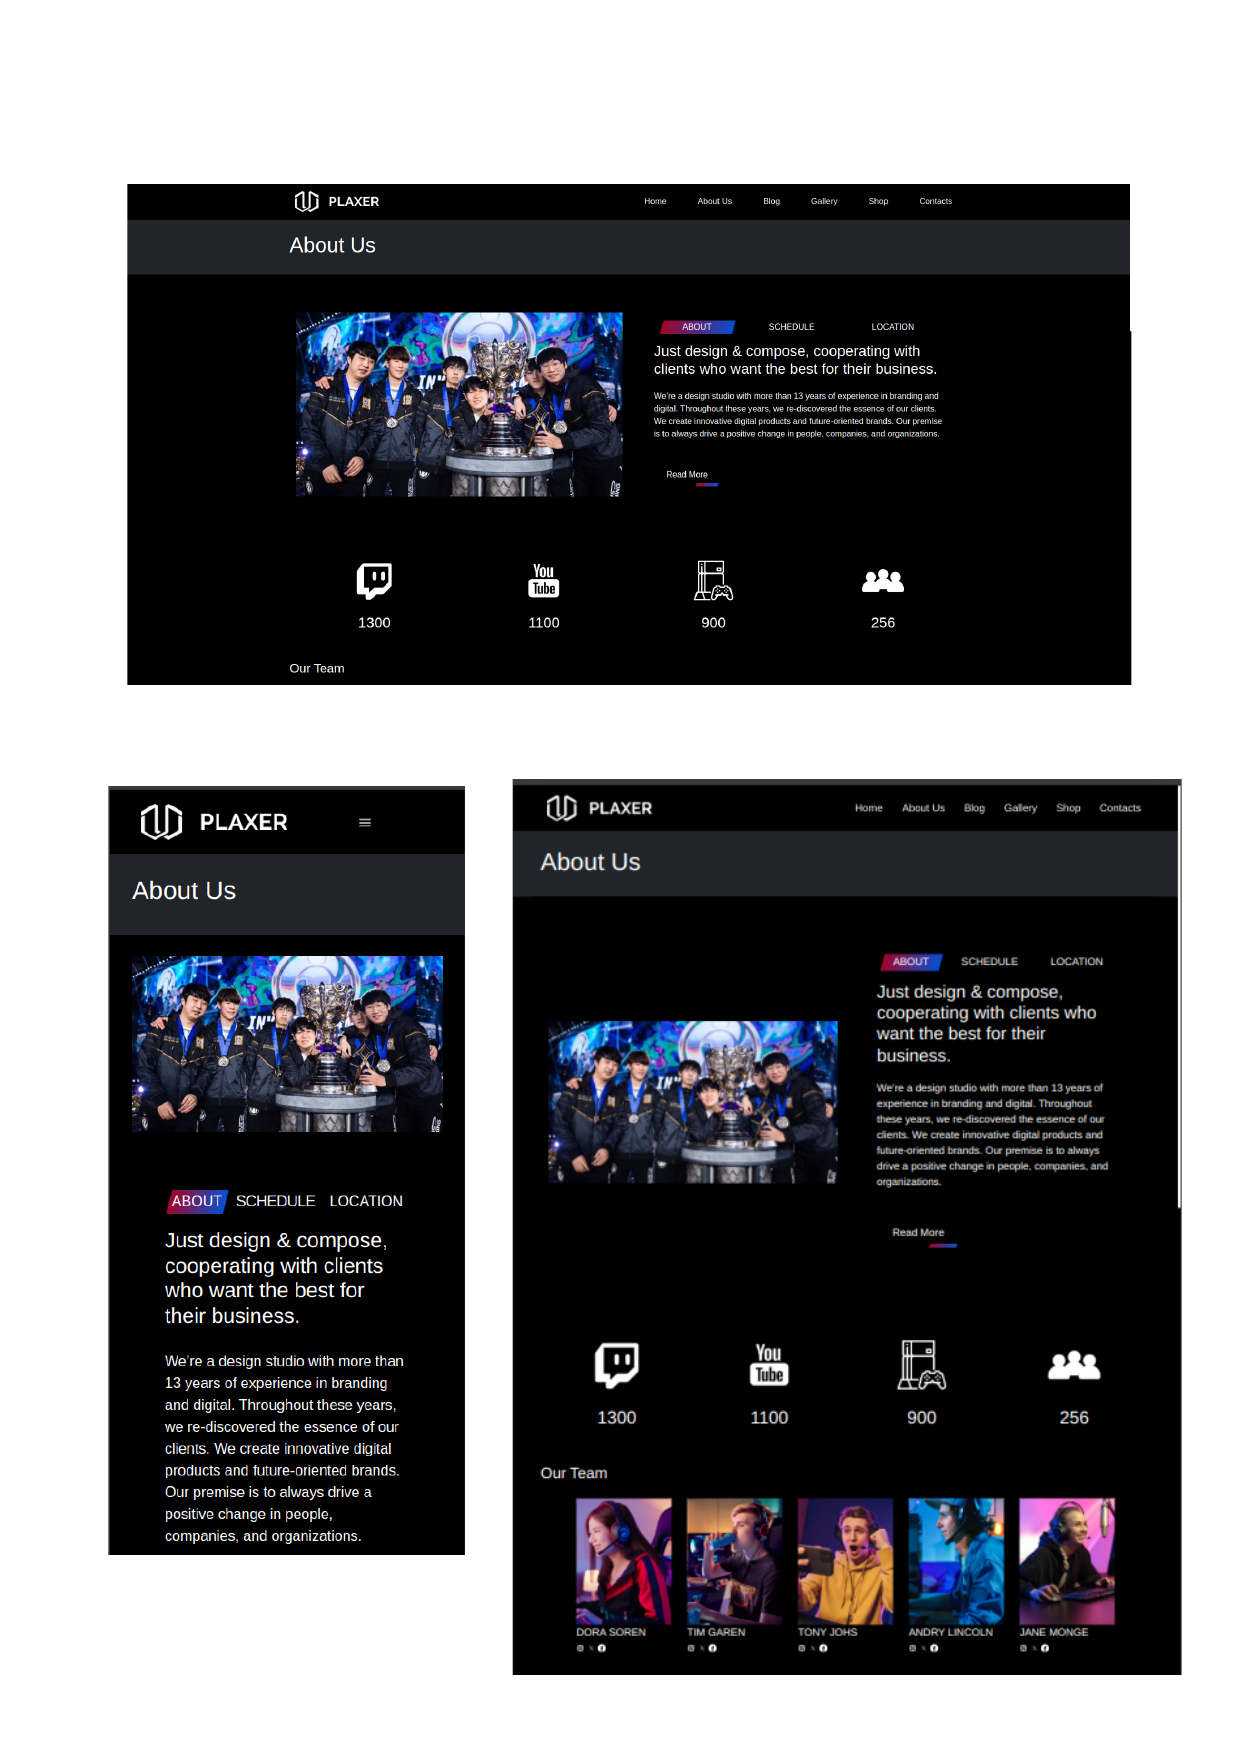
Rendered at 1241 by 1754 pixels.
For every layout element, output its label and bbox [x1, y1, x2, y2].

picture [127, 184, 1132, 685]
picture [512, 779, 1182, 1675]
picture [108, 786, 465, 1555]
